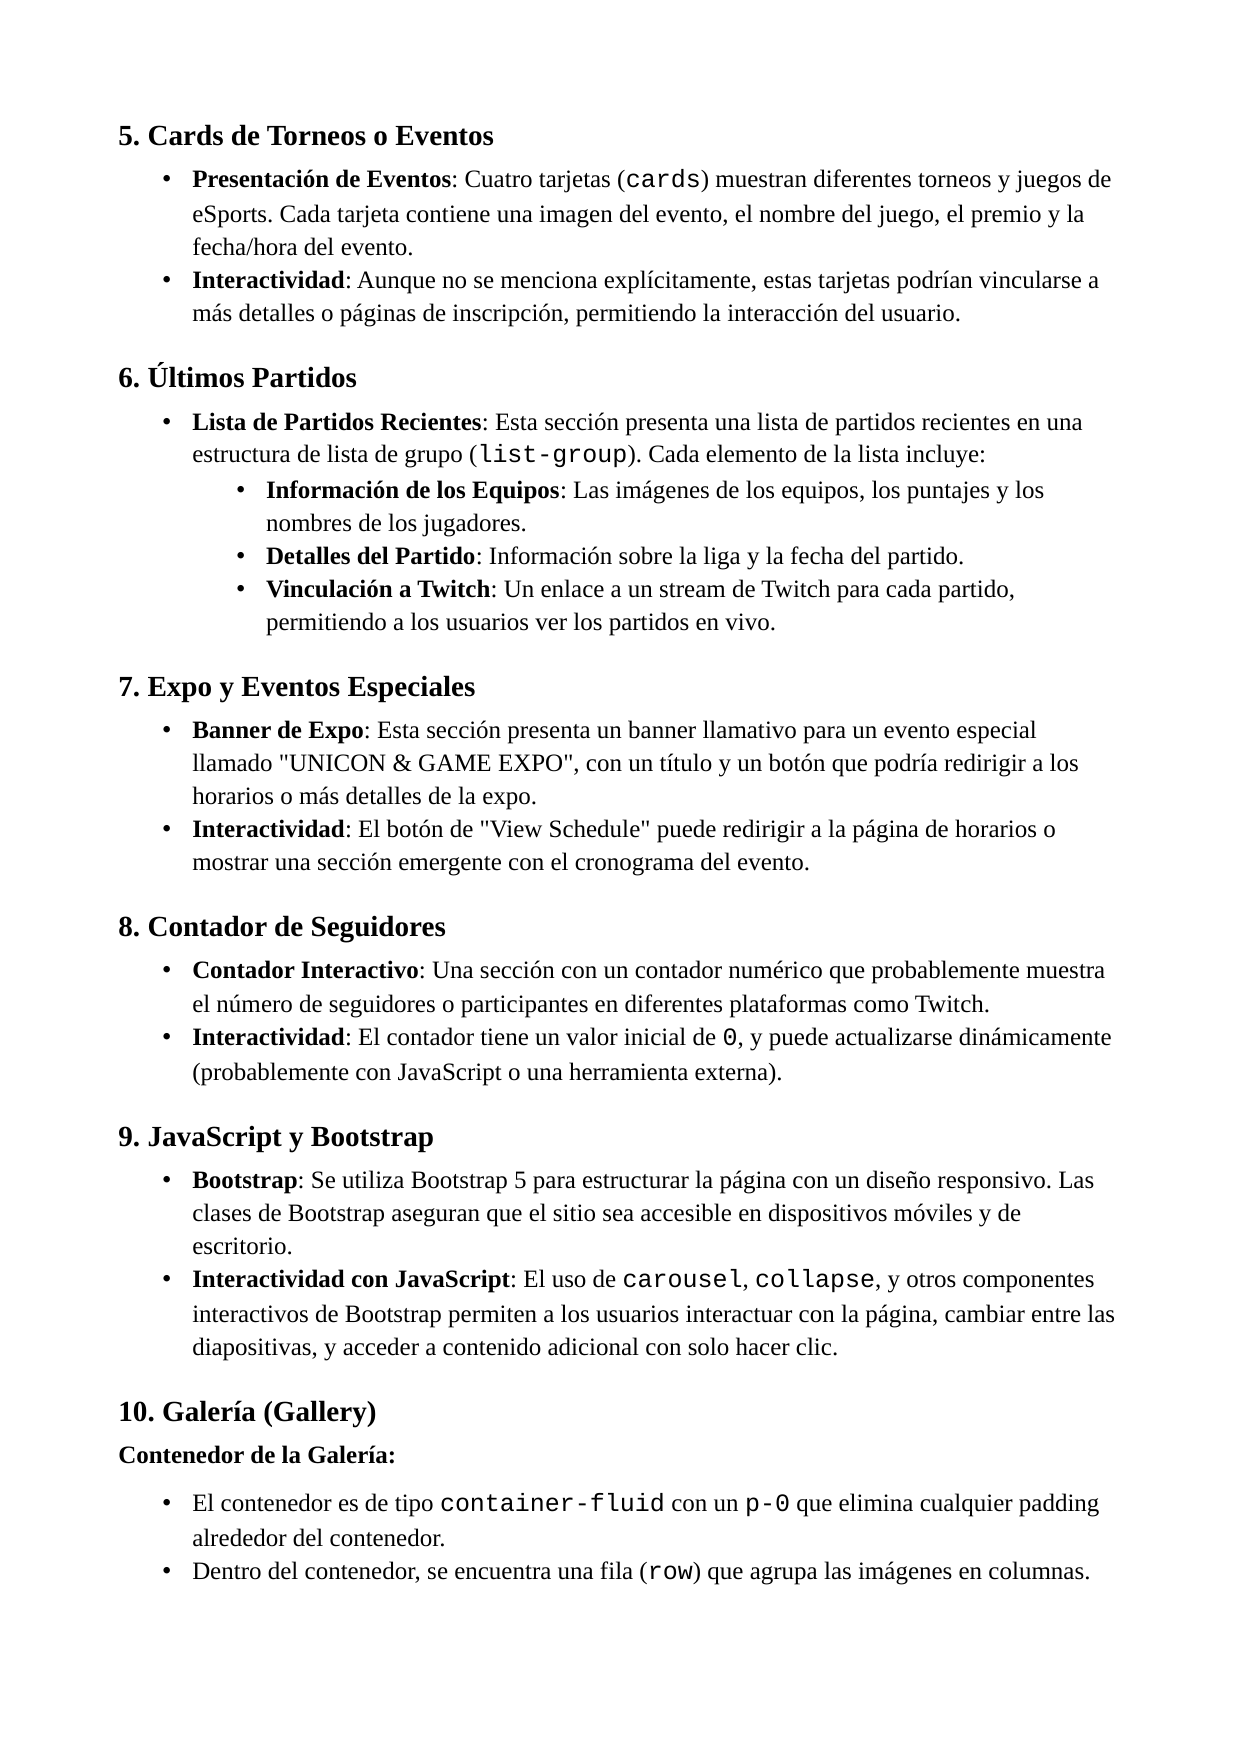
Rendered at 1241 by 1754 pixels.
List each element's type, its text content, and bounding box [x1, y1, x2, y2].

list Detalles del Partido: Información sobre la liga y la fecha del partido. [236, 541, 1122, 570]
subtitle 10. Galería (Gallery) [118, 1394, 1122, 1428]
list Presentación de Eventos: Cuatro tarjetas (cards) muestran diferentes torneos y juegos de eSports. Cada tarjeta contiene una imagen del evento, el nombre del juego, el premio y la fecha/hora del evento. [162, 164, 1122, 261]
list Interactividad con JavaScript: El uso de carousel, collapse, y otros componentes interactivos de Bootstrap permiten a los usuarios interactuar con la página, cambiar entre las diapositivas, y acceder a contenido adicional con solo hacer clic. [162, 1264, 1122, 1361]
text Contenedor de la Galería: [118, 1440, 1122, 1469]
list Interactividad: El botón de "View Schedule" puede redirigir a la página de horarios o mostrar una sección emergente con el cronograma del evento. [162, 814, 1122, 876]
list Interactividad: Aunque no se menciona explícitamente, estas tarjetas podrían vincularse a más detalles o páginas de inscripción, permitiendo la interacción del usuario. [162, 265, 1122, 327]
subtitle 9. JavaScript y Bootstrap [118, 1119, 1122, 1152]
list Vinculación a Twitch: Un enlace a un stream de Twitch para cada partido, permitiendo a los usuarios ver los partidos en vivo. [236, 574, 1122, 636]
list Banner de Expo: Esta sección presenta un banner llamativo para un evento especial llamado "UNICON & GAME EXPO", con un título y un botón que podría redirigir a los horarios o más detalles de la expo. [162, 715, 1122, 810]
subtitle 6. Últimos Partidos [118, 361, 1122, 394]
list Información de los Equipos: Las imágenes de los equipos, los puntajes y los nombres de los jugadores. [236, 475, 1122, 537]
subtitle 5. Cards de Torneos o Eventos [118, 118, 1122, 152]
list Bootstrap: Se utiliza Bootstrap 5 para estructurar la página con un diseño responsivo. Las clases de Bootstrap aseguran que el sitio sea accesible en dispositivos móviles y de escritorio. [162, 1165, 1122, 1260]
list Contador Interactivo: Una sección con un contador numérico que probablemente muestra el número de seguidores o participantes en diferentes plataformas como Twitch. [162, 956, 1122, 1017]
list Dentro del contenedor, se encuentra una fila (row) que agrupa las imágenes en columnas. [162, 1556, 1122, 1587]
list El contenedor es de tipo container-fluid con un p-0 que elimina cualquier padding alrededor del contenedor. [162, 1488, 1122, 1552]
subtitle 7. Expo y Eventos Especiales [118, 669, 1122, 703]
list Lista de Partidos Recientes: Esta sección presenta una lista de partidos recientes en una estructura de lista de grupo (list-group). Cada elemento de la lista incluye: [162, 407, 1122, 470]
subtitle 8. Contador de Seguidores [118, 909, 1122, 943]
list Interactividad: El contador tiene un valor inicial de 0, y puede actualizarse dinámicamente (probablemente con JavaScript o una herramienta externa). [162, 1022, 1122, 1086]
